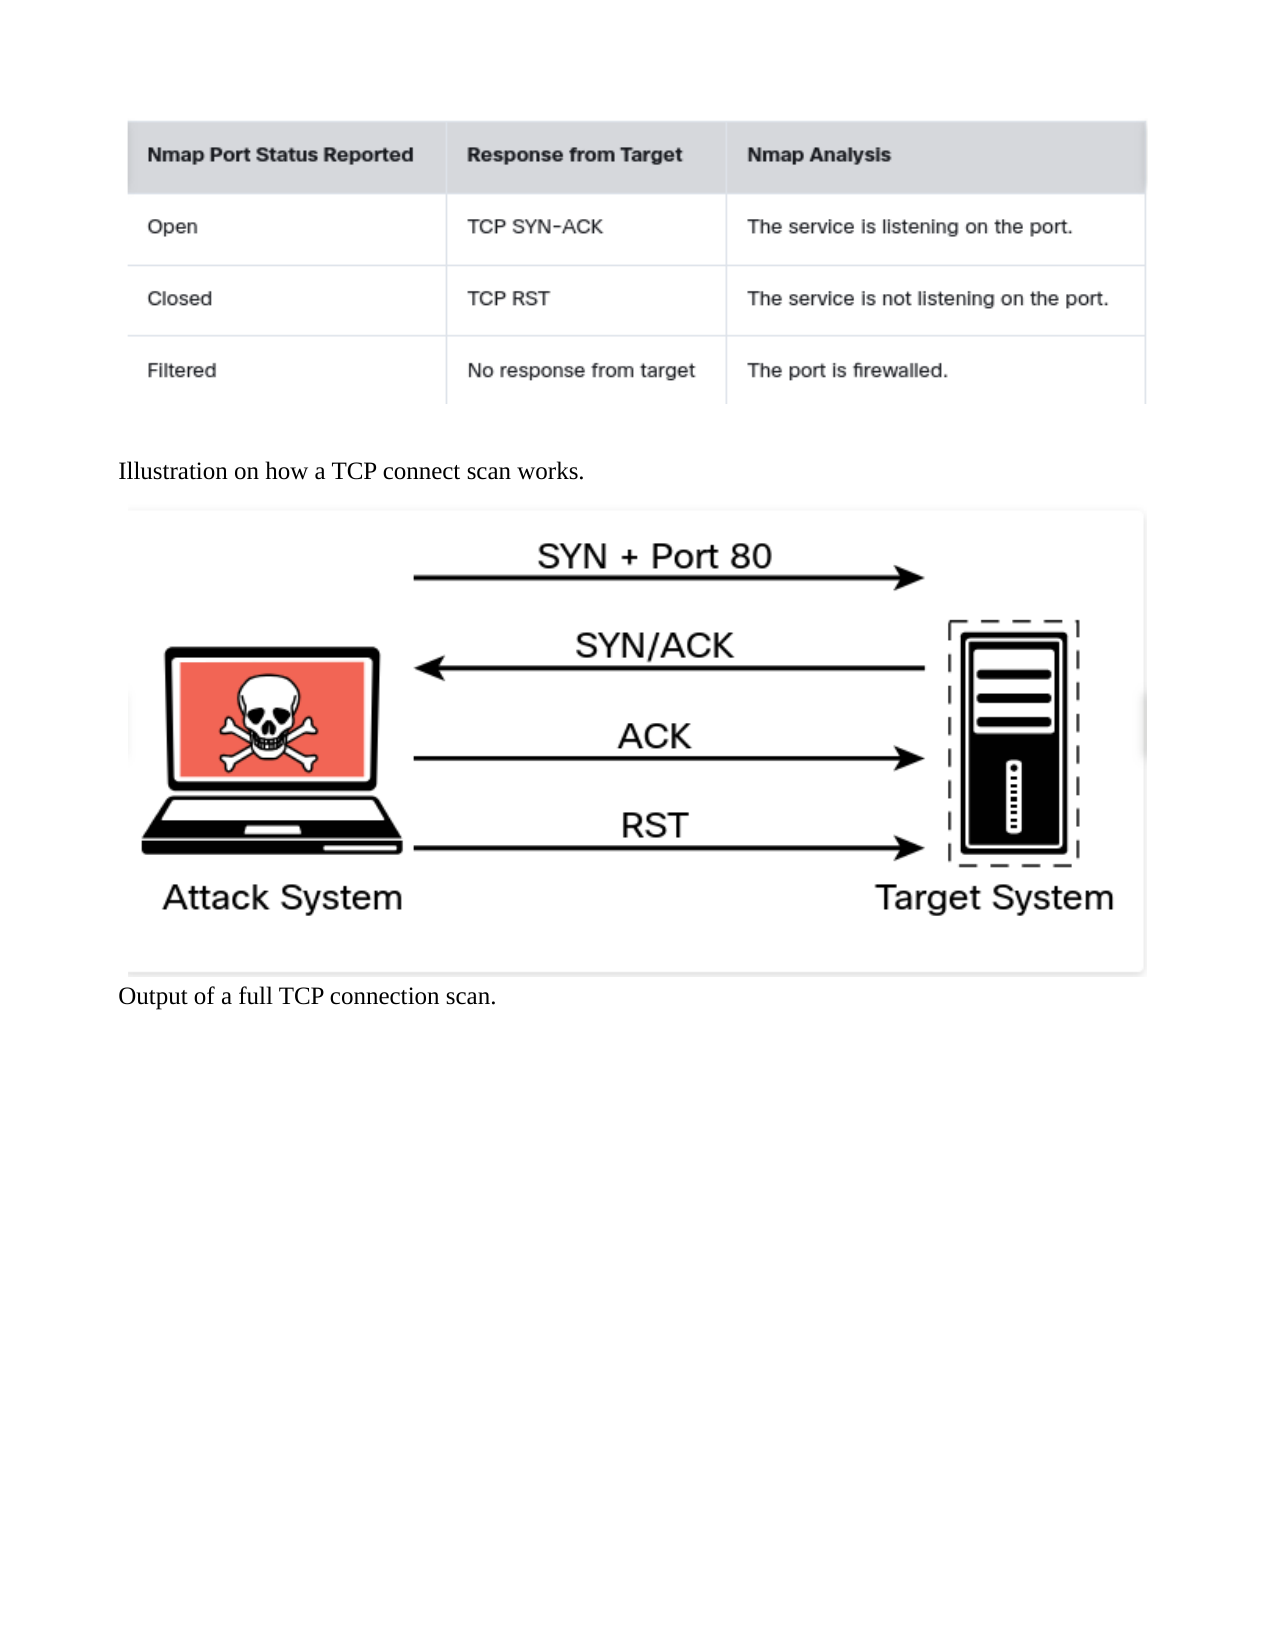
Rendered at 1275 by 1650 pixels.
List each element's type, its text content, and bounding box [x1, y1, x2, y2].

text Illustration on how a TCP connect scan works. [118, 456, 1157, 485]
text Output of a full TCP connection scan. [118, 503, 1157, 1010]
picture [127, 118, 1148, 404]
picture [128, 503, 1147, 977]
